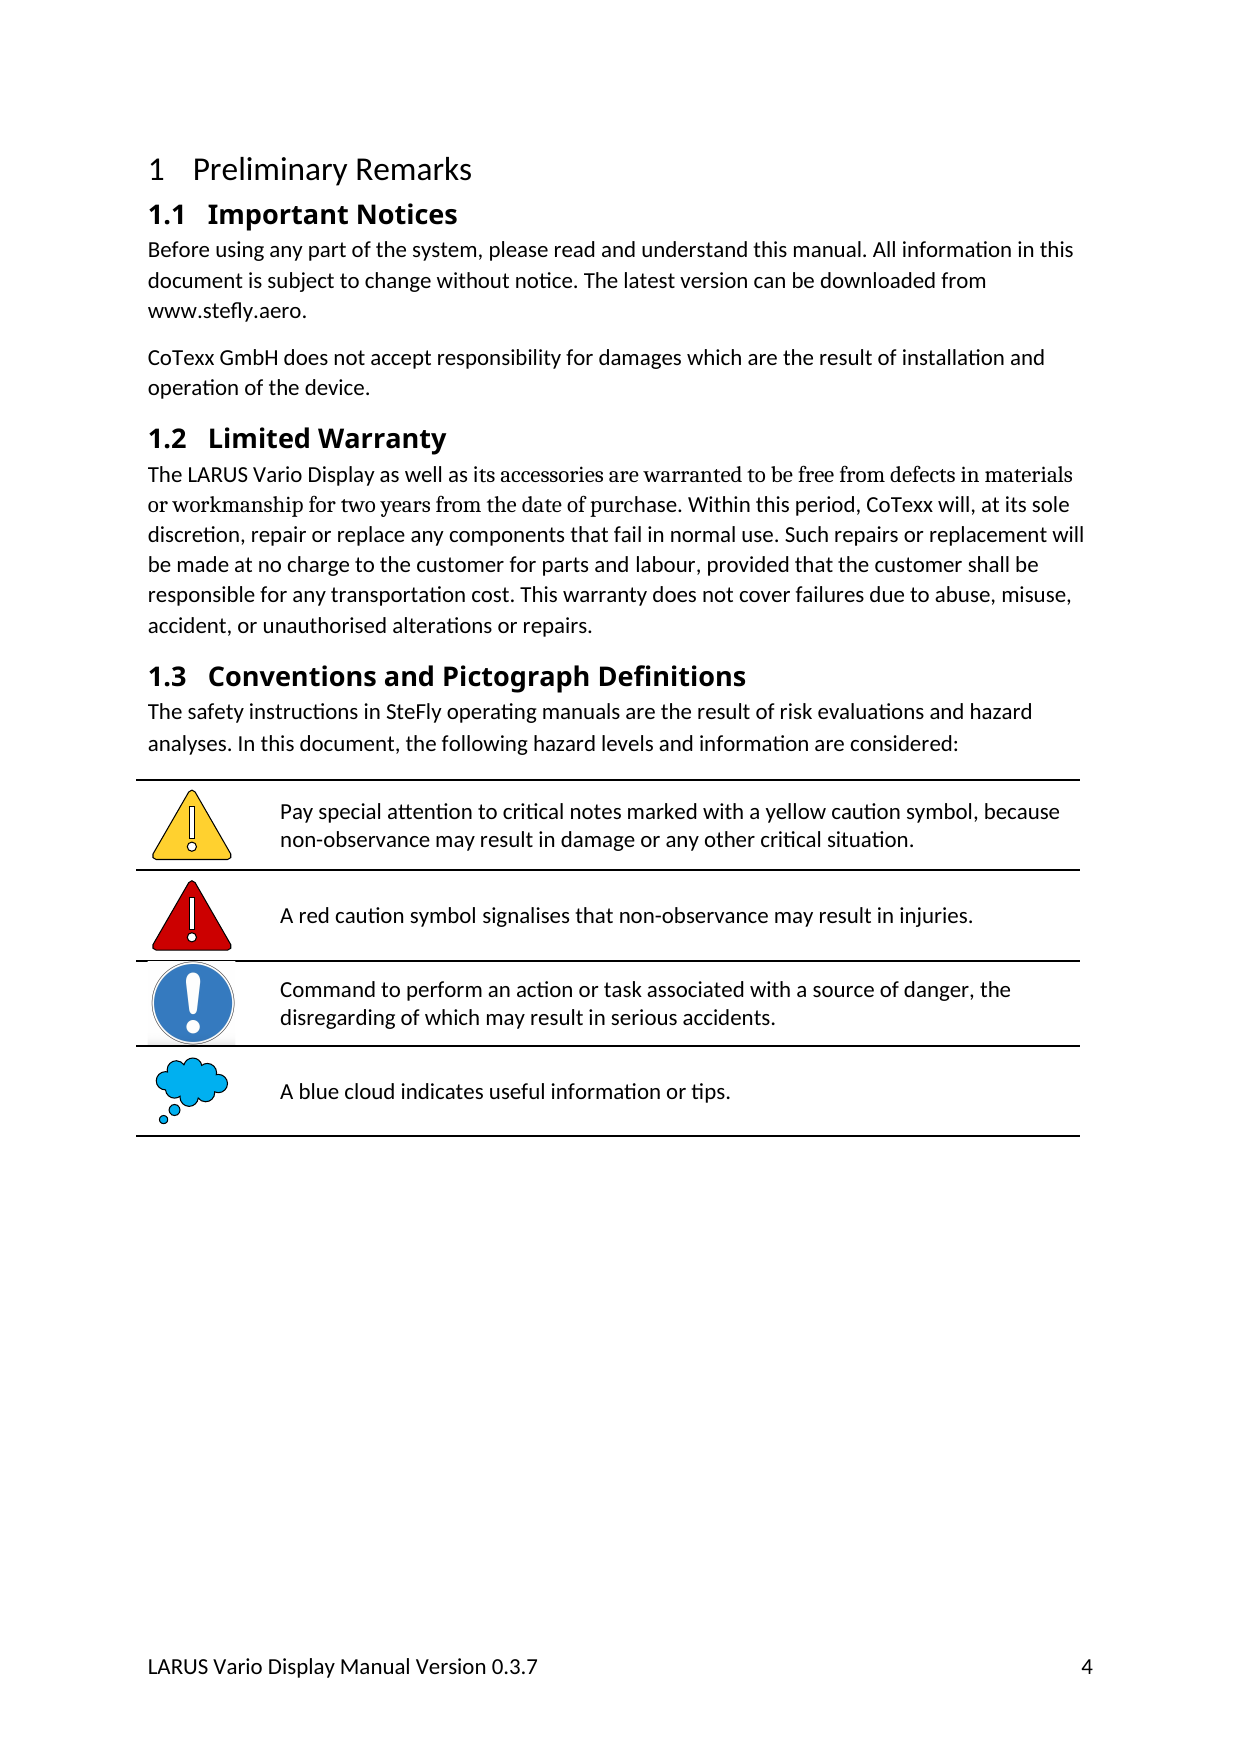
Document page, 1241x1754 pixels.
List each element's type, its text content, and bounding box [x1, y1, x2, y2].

picture [147, 961, 236, 1045]
table_cell [136, 962, 147, 1044]
text CoTexx GmbH does not accept responsibility for damages which are the result of installation and operation of the device. [148, 343, 1093, 401]
subtitle Important Notices [148, 196, 1093, 233]
table_cell [136, 1047, 269, 1135]
text Before using any part of the system, please read and understand this manual. All information in this document is subject to change without notice. The latest version can be downloaded from www.stefly.aero. [148, 236, 1093, 324]
table_cell A blue cloud indicates useful information or tips. [269, 1047, 1080, 1135]
table_cell [236, 962, 269, 1044]
table_cell A red caution symbol signalises that non-observance may result in injuries. [269, 871, 1080, 960]
table_header [136, 781, 269, 869]
subtitle Preliminary Remarks [148, 148, 1093, 188]
table_cell [136, 871, 269, 960]
subtitle Conventions and Pictograph Definitions [148, 658, 1093, 694]
text The LARUS Vario Display as well as its accessories are warranted to be free from defects in materials or workmanship for two years from the date of purchase. Within this period, CoTexx will, at its sole discretion, repair or replace any components that fail in normal use. Such repairs or replacement will be made at no charge to the customer for parts and labour, provided that the customer shall be responsible for any transportation cost. This warranty does not cover failures due to abuse, misuse, accident, or unauthorised alterations or repairs. [148, 460, 1093, 639]
table_cell Command to perform an action or task associated with a source of danger, the disregarding of which may result in serious accidents. [269, 962, 1080, 1044]
text The safety instructions in SteFly operating manuals are the result of risk evaluations and hazard analyses. In this document, the following hazard levels and information are considered: [148, 697, 1093, 758]
table_header Pay special attention to critical notes marked with a yellow caution symbol, because non-observance may result in damage or any other critical situation. [269, 781, 1080, 869]
subtitle Limited Warranty [148, 420, 1093, 457]
